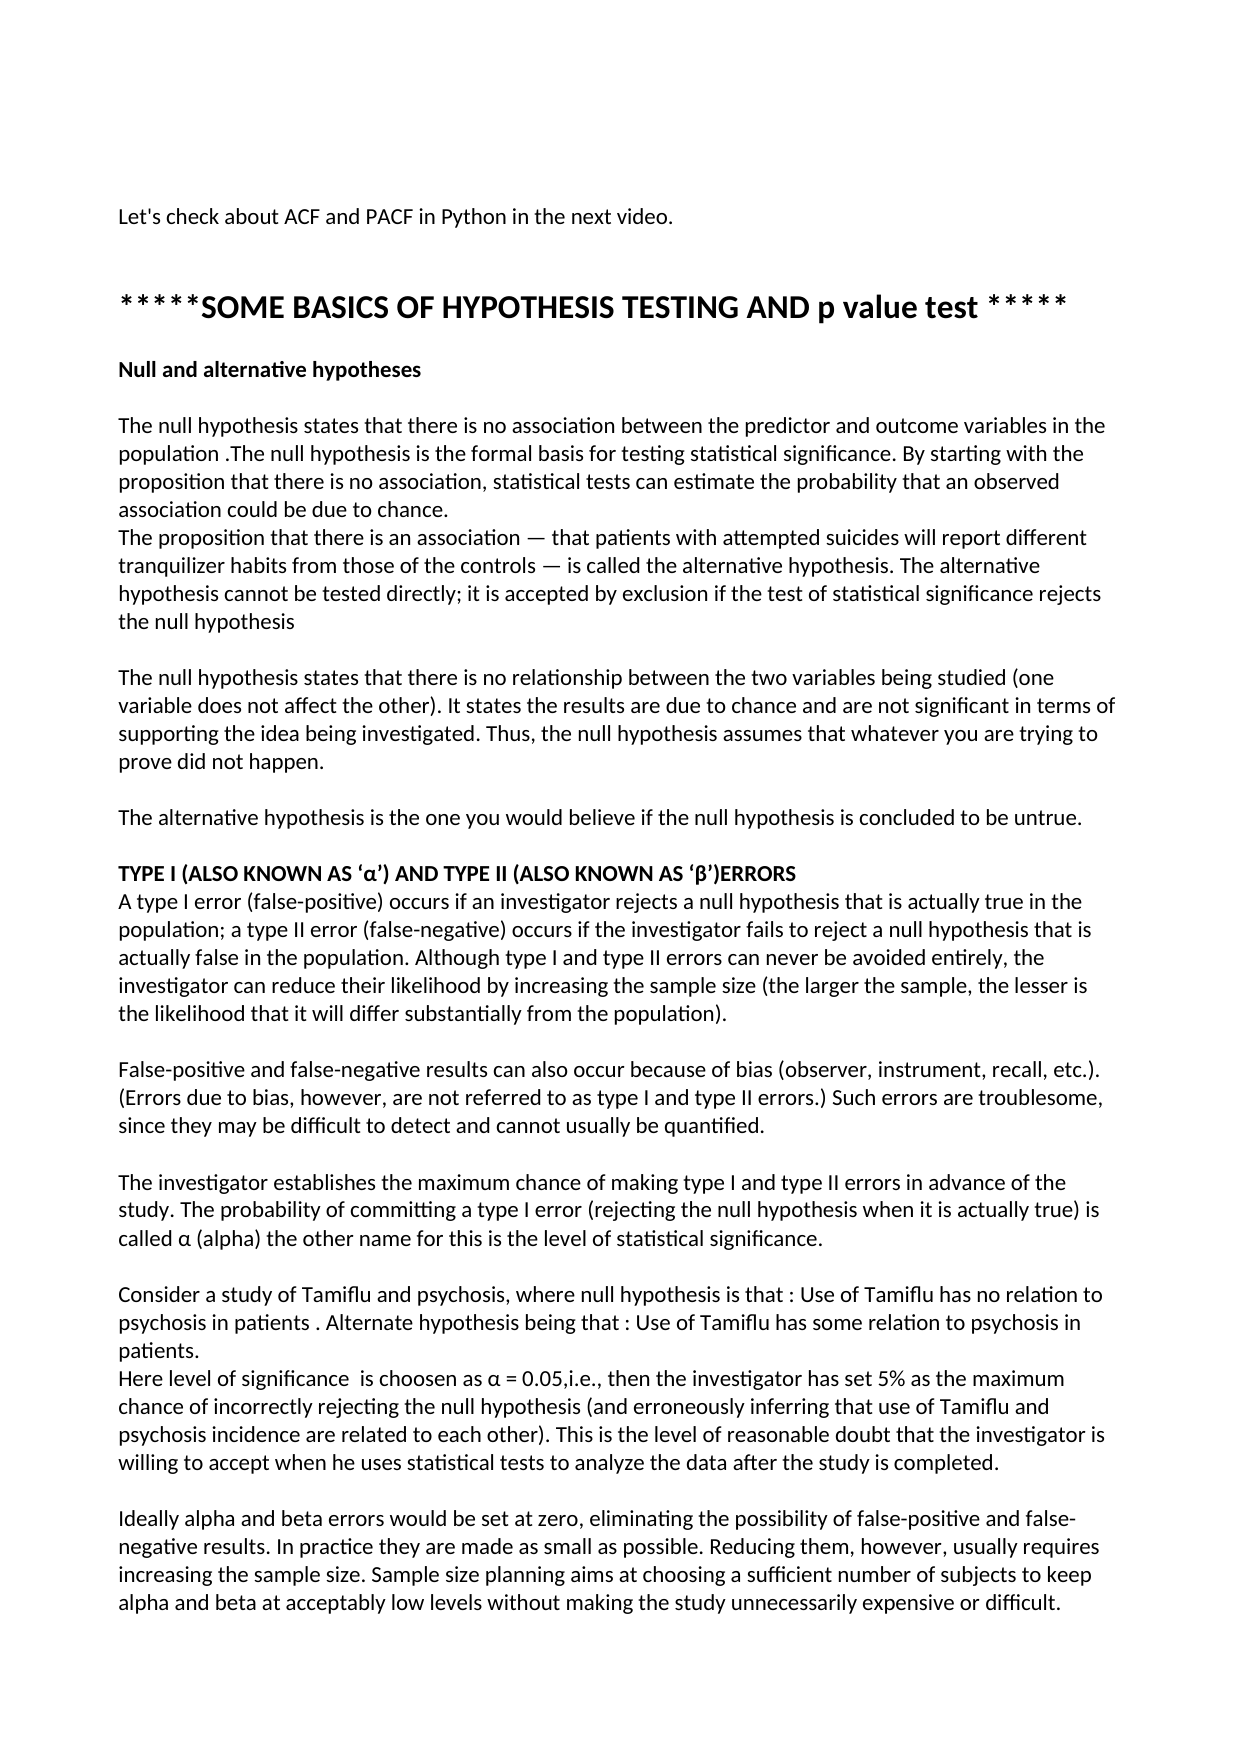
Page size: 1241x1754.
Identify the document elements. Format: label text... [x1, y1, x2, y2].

text *****SOME BASICS OF HYPOTHESIS TESTING AND p value test ***** [118, 286, 1122, 327]
text Ideally alpha and beta errors would be set at zero, eliminating the possibility of false-positive and false-negative results. In practice they are made as small as possible. Reducing them, however, usually requires increasing the sample size. Sample size planning aims at choosing a sufficient number of subjects to keep alpha and beta at acceptably low levels without making the study unnecessarily expensive or difficult. [118, 1504, 1122, 1616]
text The alternative hypothesis is the one you would believe if the null hypothesis is concluded to be untrue. [118, 803, 1122, 831]
text Consider a study of Tamiflu and psychosis, where null hypothesis is that : Use of Tamiflu has no relation to psychosis in patients . Alternate hypothesis being that : Use of Tamiflu has some relation to psychosis in patients. [118, 1280, 1122, 1364]
text Null and alternative hypotheses [118, 355, 1122, 383]
text Here level of significance is choosen as α = 0.05,i.e., then the investigator has set 5% as the maximum chance of incorrectly rejecting the null hypothesis (and erroneously inferring that use of Tamiflu and psychosis incidence are related to each other). This is the level of reasonable doubt that the investigator is willing to accept when he uses statistical tests to analyze the data after the study is completed. [118, 1364, 1122, 1476]
text Let's check about ACF and PACF in Python in the next video. [118, 202, 1122, 230]
text The null hypothesis states that there is no association between the predictor and outcome variables in the population .The null hypothesis is the formal basis for testing statistical significance. By starting with the proposition that there is no association, statistical tests can estimate the probability that an observed association could be due to chance. [118, 411, 1122, 523]
text The proposition that there is an association — that patients with attempted suicides will report different tranquilizer habits from those of the controls — is called the alternative hypothesis. The alternative hypothesis cannot be tested directly; it is accepted by exclusion if the test of statistical significance rejects the null hypothesis [118, 523, 1122, 635]
text TYPE I (ALSO KNOWN AS ‘α’) AND TYPE II (ALSO KNOWN AS ‘β’)ERRORS [118, 859, 1122, 887]
text A type I error (false-positive) occurs if an investigator rejects a null hypothesis that is actually true in the population; a type II error (false-negative) occurs if the investigator fails to reject a null hypothesis that is actually false in the population. Although type I and type II errors can never be avoided entirely, the investigator can reduce their likelihood by increasing the sample size (the larger the sample, the lesser is the likelihood that it will differ substantially from the population). [118, 887, 1122, 1027]
text The null hypothesis states that there is no relationship between the two variables being studied (one variable does not affect the other). It states the results are due to chance and are not significant in terms of supporting the idea being investigated. Thus, the null hypothesis assumes that whatever you are trying to prove did not happen. [118, 663, 1122, 775]
text False-positive and false-negative results can also occur because of bias (observer, instrument, recall, etc.). (Errors due to bias, however, are not referred to as type I and type II errors.) Such errors are troublesome, since they may be difficult to detect and cannot usually be quantified. [118, 1056, 1122, 1139]
text The investigator establishes the maximum chance of making type I and type II errors in advance of the study. The probability of committing a type I error (rejecting the null hypothesis when it is actually true) is called α (alpha) the other name for this is the level of statistical significance. [118, 1168, 1122, 1252]
